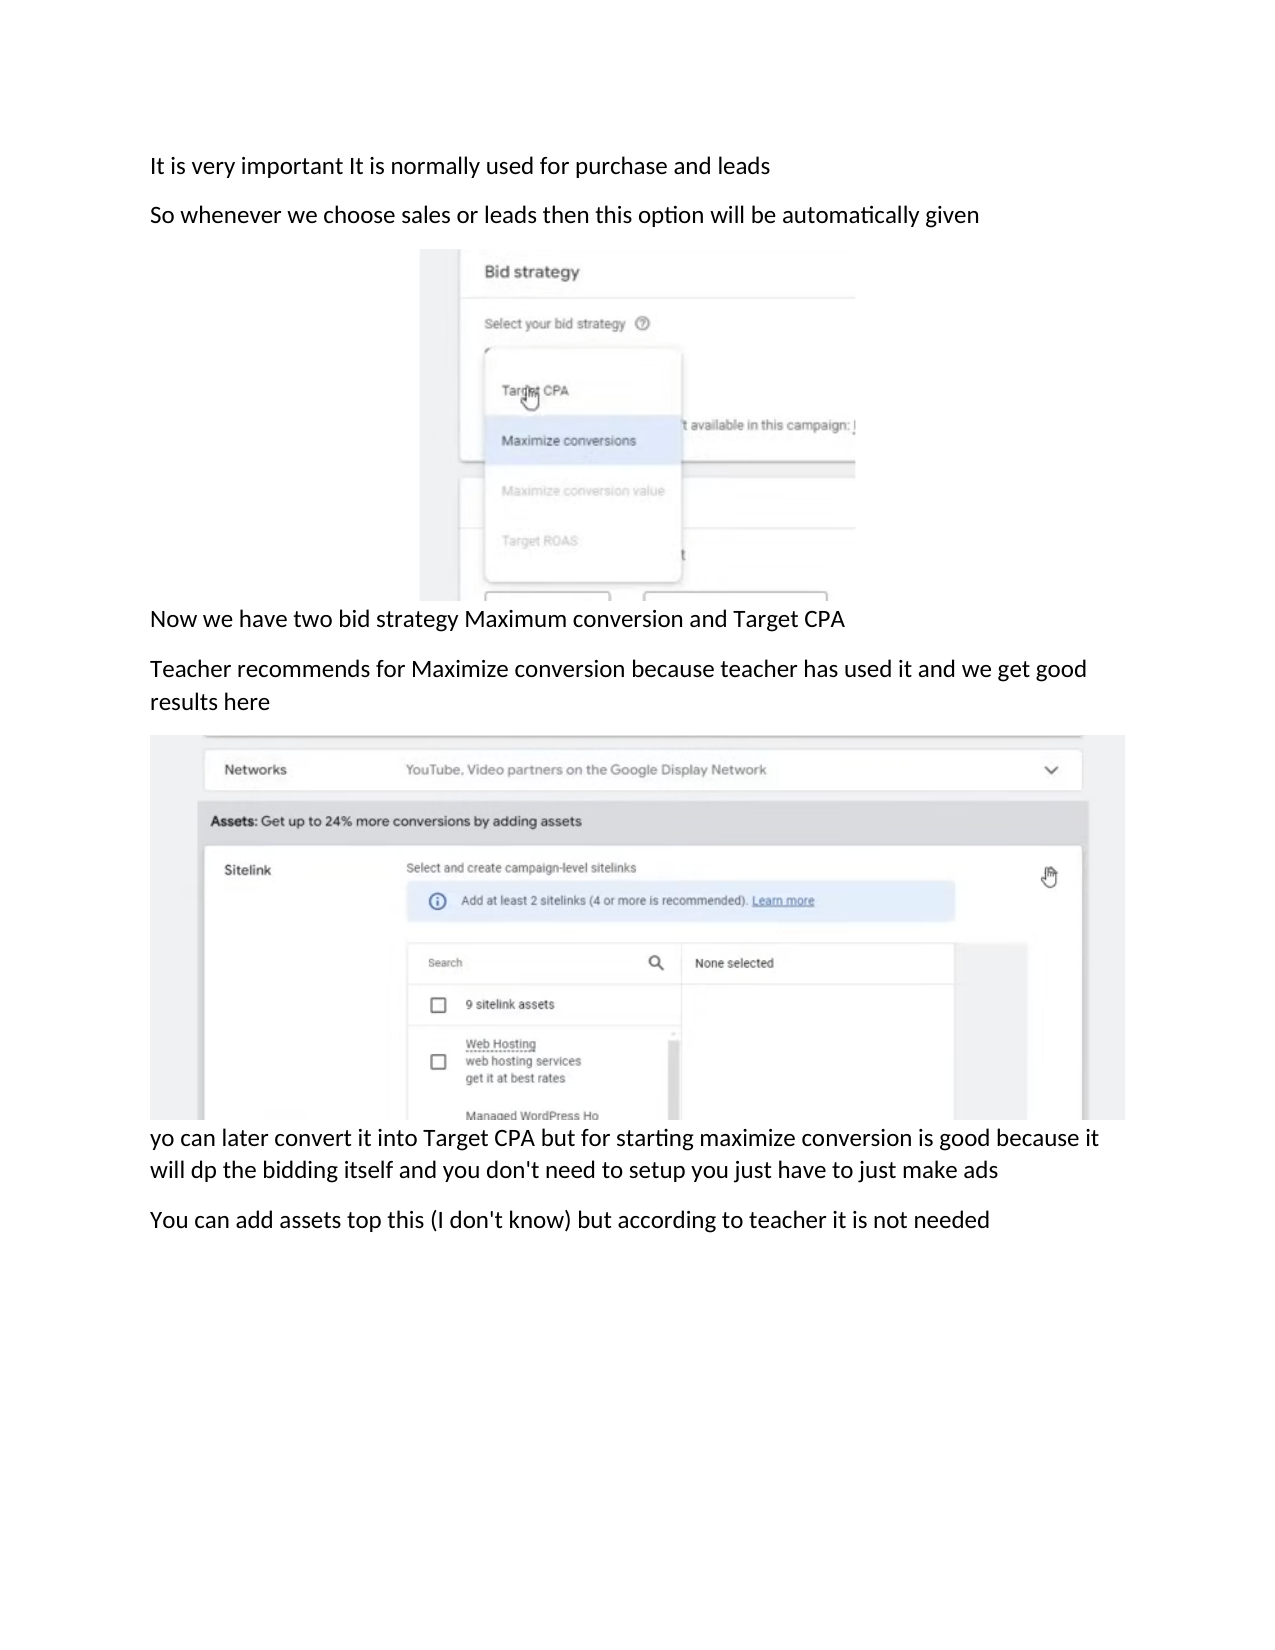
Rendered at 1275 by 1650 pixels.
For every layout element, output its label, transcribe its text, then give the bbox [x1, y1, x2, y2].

text yo can later convert it into Target CPA but for starting maximize conversion is good because it will dp the bidding itself and you don't need to setup you just have to just make ads [150, 1120, 1125, 1185]
text It is very important It is normally used for purchase and leads [150, 150, 1125, 181]
text So whenever we choose sales or leads then this option will be automatically given [150, 199, 1125, 230]
text Now we have two bid strategy Maximum conversion and Target CPA [150, 249, 1125, 634]
text You can add assets top this (I don't know) but according to teacher it is not needed [150, 1204, 1125, 1235]
picture [150, 735, 1125, 1120]
picture [419, 249, 856, 601]
text Teacher recommends for Maximize conversion because teacher has used it and we get good results here [150, 653, 1125, 716]
